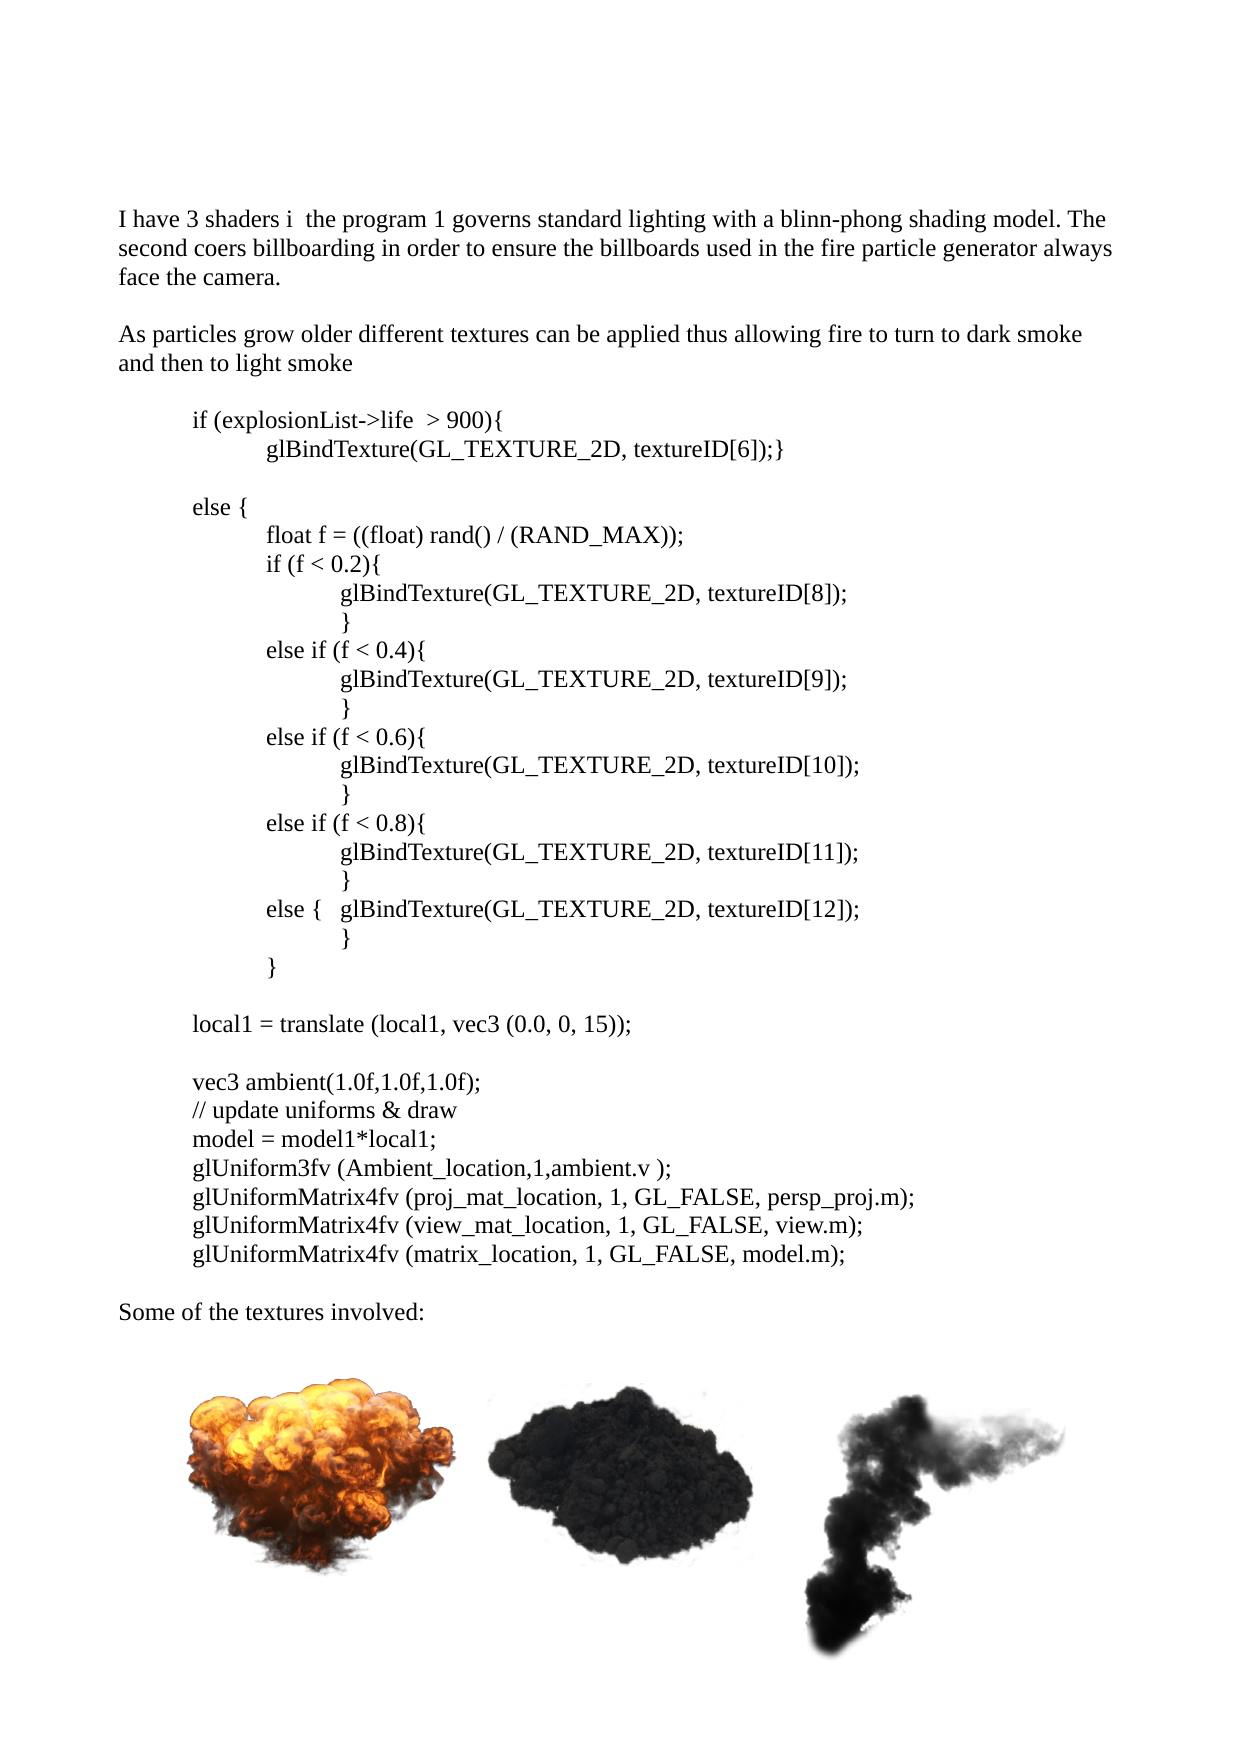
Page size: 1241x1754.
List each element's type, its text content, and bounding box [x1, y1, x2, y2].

text } [118, 923, 1122, 952]
text else if (f < 0.4){ [118, 636, 1122, 664]
text if (explosionList->life > 900){ [118, 406, 1122, 434]
text else { [118, 492, 1122, 521]
text glBindTexture(GL_TEXTURE_2D, textureID[9]); [118, 664, 1122, 693]
picture [486, 1383, 754, 1567]
text } [118, 693, 1122, 722]
picture [180, 1375, 460, 1580]
text } [118, 952, 1122, 981]
text } [118, 866, 1122, 894]
text float f = ((float) rand() / (RAND_MAX)); [118, 521, 1122, 549]
text local1 = translate (local1, vec3 (0.0, 0, 15)); [118, 1009, 1122, 1038]
text glUniform3fv (Ambient_location,1,ambient.v ); [118, 1153, 1122, 1182]
text Some of the textures involved: [118, 1297, 1122, 1326]
text I have 3 shaders i the program 1 governs standard lighting with a blinn-phong shading model. The second coers billboarding in order to ensure the billboards used in the fire particle generator always face the camera. [118, 204, 1122, 291]
picture [802, 1392, 1066, 1662]
text glBindTexture(GL_TEXTURE_2D, textureID[6]);} [118, 434, 1122, 463]
text model = model1*local1; [118, 1124, 1122, 1153]
text glUniformMatrix4fv (proj_mat_location, 1, GL_FALSE, persp_proj.m); [118, 1182, 1122, 1211]
text glUniformMatrix4fv (matrix_location, 1, GL_FALSE, model.m); [118, 1239, 1122, 1268]
text glBindTexture(GL_TEXTURE_2D, textureID[10]); [118, 751, 1122, 779]
text else if (f < 0.6){ [118, 722, 1122, 751]
text } [118, 607, 1122, 636]
text glBindTexture(GL_TEXTURE_2D, textureID[11]); [118, 837, 1122, 866]
text else { glBindTexture(GL_TEXTURE_2D, textureID[12]); [118, 894, 1122, 923]
text glUniformMatrix4fv (view_mat_location, 1, GL_FALSE, view.m); [118, 1211, 1122, 1239]
text } [118, 779, 1122, 808]
text vec3 ambient(1.0f,1.0f,1.0f); [118, 1067, 1122, 1096]
text // update uniforms & draw [118, 1096, 1122, 1124]
text As particles grow older different textures can be applied thus allowing fire to turn to dark smoke and then to light smoke [118, 319, 1122, 377]
text if (f < 0.2){ [118, 549, 1122, 578]
text glBindTexture(GL_TEXTURE_2D, textureID[8]); [118, 578, 1122, 607]
text else if (f < 0.8){ [118, 808, 1122, 837]
